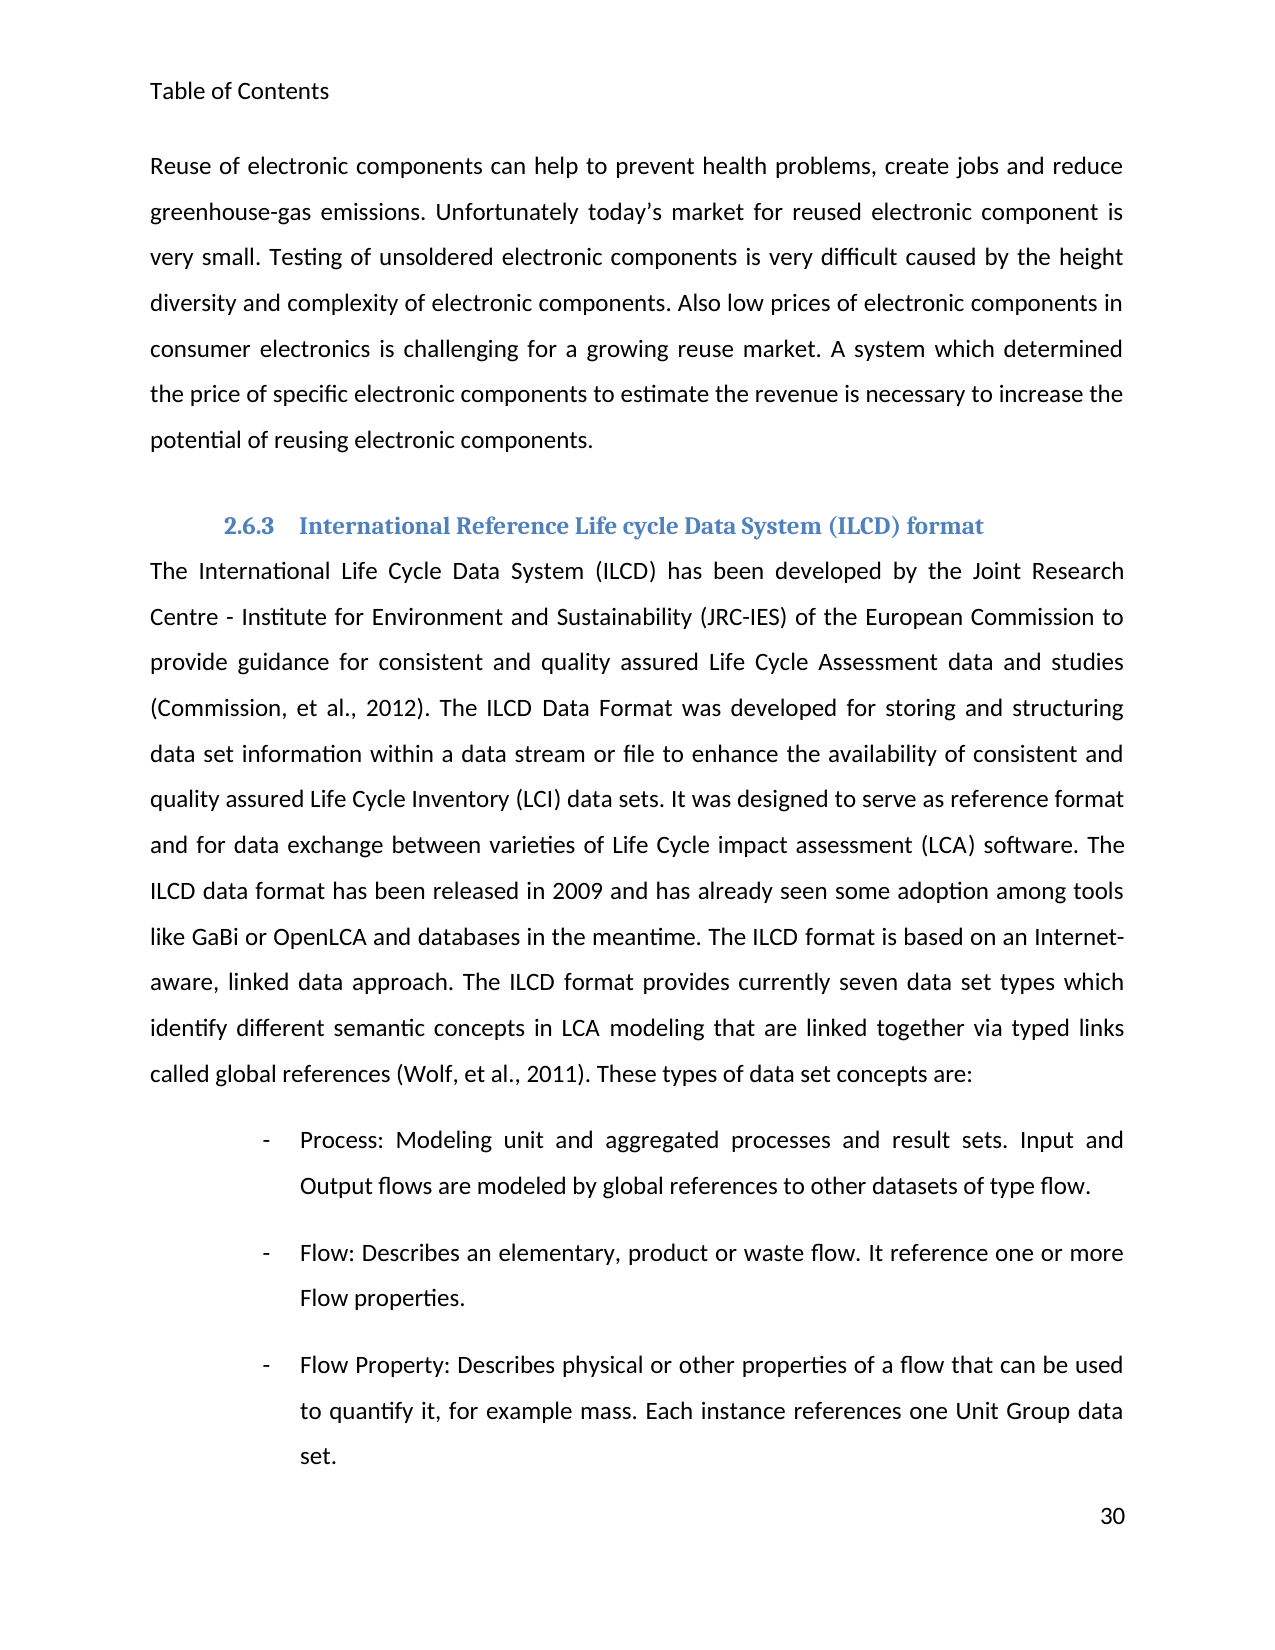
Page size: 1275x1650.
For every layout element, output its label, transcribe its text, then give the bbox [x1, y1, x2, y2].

subtitle International Reference Life cycle Data System (ILCD) format [224, 512, 1125, 541]
list Flow: Describes an elementary, product or waste flow. It reference one or more Flow properties. [262, 1237, 1125, 1313]
text The International Life Cycle Data System (ILCD) has been developed by the Joint Research Centre - Institute for Environment and Sustainability (JRC-IES) of the European Commission to provide guidance for consistent and quality assured Life Cycle Assessment data and studies (Commission, et al., 2012). The ILCD Data Format was developed for storing and structuring data set information within a data stream or file to enhance the availability of consistent and quality assured Life Cycle Inventory (LCI) data sets. It was designed to serve as reference format and for data exchange between varieties of Life Cycle impact assessment (LCA) software. The ILCD data format has been released in 2009 and has already seen some adoption among tools like GaBi or OpenLCA and databases in the meantime. The ILCD format is based on an Internet-aware, linked data approach. The ILCD format provides currently seven data set types which identify different semantic concepts in LCA modeling that are linked together via typed links called global references (Wolf, et al., 2011). These types of data set concepts are: [150, 555, 1125, 1088]
text Reuse of electronic components can help to prevent health problems, create jobs and reduce greenhouse-gas emissions. Unfortunately today’s market for reused electronic component is very small. Testing of unsoldered electronic components is very difficult caused by the height diversity and complexity of electronic components. Also low prices of electronic components in consumer electronics is challenging for a growing reuse market. A system which determined the price of specific electronic components to estimate the revenue is necessary to increase the potential of reusing electronic components. [150, 150, 1125, 455]
list Flow Property: Describes physical or other properties of a flow that can be used to quantify it, for example mass. Each instance references one Unit Group data set. [262, 1349, 1125, 1471]
list Process: Modeling unit and aggregated processes and result sets. Input and Output flows are modeled by global references to other datasets of type flow. [262, 1124, 1125, 1201]
